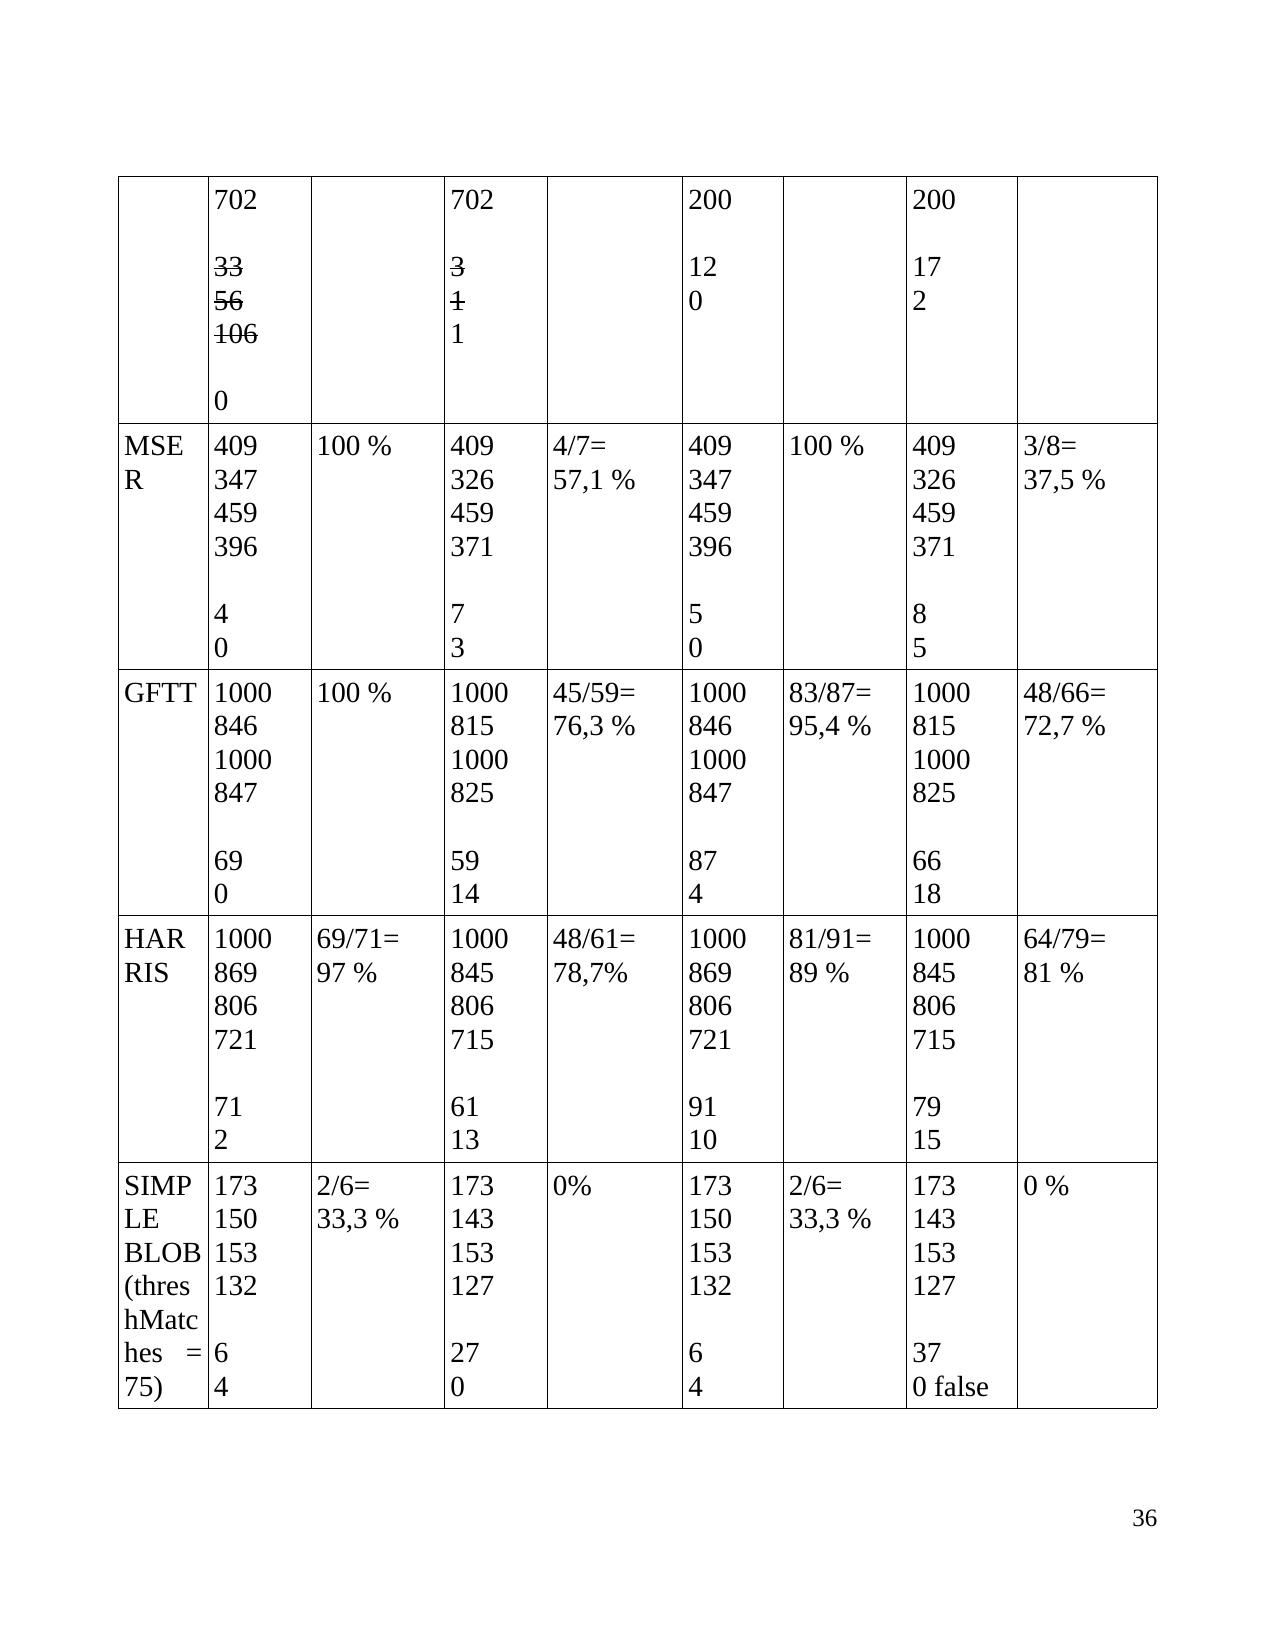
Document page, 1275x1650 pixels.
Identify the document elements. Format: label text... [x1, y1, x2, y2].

table_cell 1000 845 806 715 79 15 [907, 916, 1017, 1162]
table_cell 100 % [784, 424, 906, 669]
table_cell 1000 846 1000 847 87 4 [683, 670, 783, 915]
table_cell 64/79= 81 % [1018, 916, 1157, 1162]
table_cell 2/6= 33,3 % [784, 1163, 906, 1408]
table_cell GFTT [119, 670, 208, 915]
table_cell 1000 845 806 715 61 13 [445, 916, 547, 1162]
table_cell 4/7= 57,1 % [548, 424, 682, 669]
table_cell 1000 815 1000 825 59 14 [445, 670, 547, 915]
table_cell 1000 815 1000 825 66 18 [907, 670, 1017, 915]
table_cell 1000 846 1000 847 69 0 [209, 670, 311, 915]
table_cell 1000 869 806 721 71 2 [209, 916, 311, 1162]
table_cell 2/6= 33,3 % [312, 1163, 444, 1408]
table_cell 702 33 56 106 0 [209, 177, 311, 423]
table_cell 409 326 459 371 7 3 [445, 424, 547, 669]
table_cell [119, 177, 208, 423]
table_cell 409 326 459 371 8 5 [907, 424, 1017, 669]
table_cell 173 150 153 132 6 4 [683, 1163, 783, 1408]
table_cell 173 143 153 127 27 0 [445, 1163, 547, 1408]
table_cell HARRIS [119, 916, 208, 1162]
table_cell 81/91= 89 % [784, 916, 906, 1162]
table_cell SIMPLE BLOB (threshMatches = 75) [119, 1163, 208, 1408]
table_cell 409 347 459 396 4 0 [209, 424, 311, 669]
table_cell 409 347 459 396 5 0 [683, 424, 783, 669]
table_cell 45/59= 76,3 % [548, 670, 682, 915]
table_cell 1000 869 806 721 91 10 [683, 916, 783, 1162]
table_cell 48/61= 78,7% [548, 916, 682, 1162]
table_cell 173 150 153 132 6 4 [209, 1163, 311, 1408]
table_cell 100 % [312, 670, 444, 915]
table_cell [1018, 177, 1157, 423]
table_cell [312, 177, 444, 423]
table_cell 702 3 1 1 [445, 177, 547, 423]
table_cell 100 % [312, 424, 444, 669]
table_cell 0 % [1018, 1163, 1157, 1408]
table_cell MSER [119, 424, 208, 669]
table_cell 3/8= 37,5 % [1018, 424, 1157, 669]
table_cell 69/71= 97 % [312, 916, 444, 1162]
table_cell 48/66= 72,7 % [1018, 670, 1157, 915]
table_cell [548, 177, 682, 423]
table_cell 83/87= 95,4 % [784, 670, 906, 915]
table_cell 0% [548, 1163, 682, 1408]
table_cell 200 12 0 [683, 177, 783, 423]
table_cell 173 143 153 127 37 0 false [907, 1163, 1017, 1408]
table_cell [784, 177, 906, 423]
table_cell 200 17 2 [907, 177, 1017, 423]
